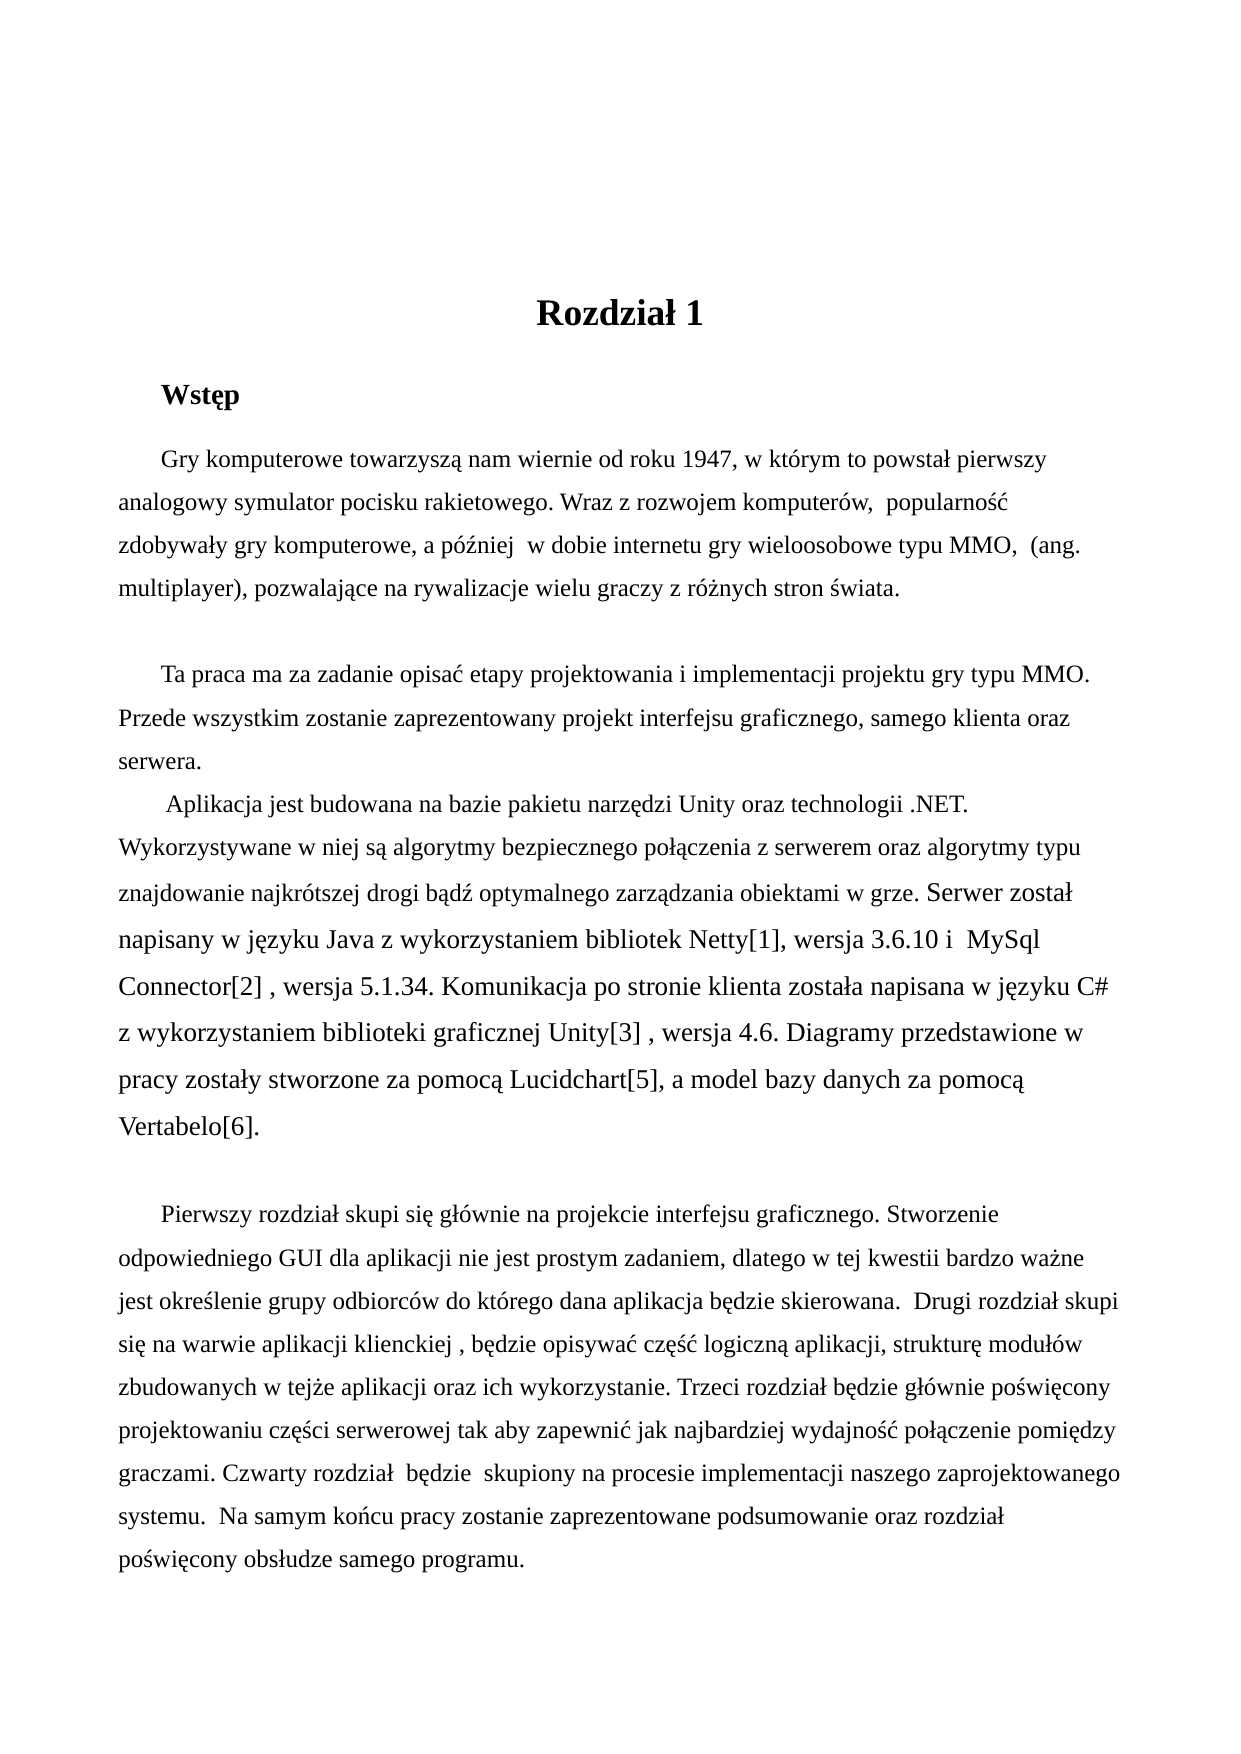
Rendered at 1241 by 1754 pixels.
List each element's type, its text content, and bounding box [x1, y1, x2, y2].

text Rozdział 1 [118, 291, 1122, 334]
text Gry komputerowe towarzyszą nam wiernie od roku 1947, w którym to powstał pierwszy analogowy symulator pocisku rakietowego. Wraz z rozwojem komputerów, popularność zdobywały gry komputerowe, a później w dobie internetu gry wieloosobowe typu MMO, (ang. multiplayer), pozwalające na rywalizacje wielu graczy z różnych stron świata. [118, 444, 1122, 602]
text Wstęp [118, 377, 1122, 410]
text Aplikacja jest budowana na bazie pakietu narzędzi Unity oraz technologii .NET. Wykorzystywane w niej są algorytmy bezpiecznego połączenia z serwerem oraz algorytmy typu znajdowanie najkrótszej drogi bądź optymalnego zarządzania obiektami w grze. Serwer został napisany w języku Java z wykorzystaniem bibliotek Netty[1], wersja 3.6.10 i MySql Connector[2] , wersja 5.1.34. Komunikacja po stronie klienta została napisana w języku C# z wykorzystaniem biblioteki graficznej Unity[3] , wersja 4.6. Diagramy przedstawione w pracy zostały stworzone za pomocą Lucidchart[5], a model bazy danych za pomocą Vertabelo[6]. [118, 789, 1122, 1141]
text Pierwszy rozdział skupi się głównie na projekcie interfejsu graficznego. Stworzenie odpowiedniego GUI dla aplikacji nie jest prostym zadaniem, dlatego w tej kwestii bardzo ważne jest określenie grupy odbiorców do którego dana aplikacja będzie skierowana. Drugi rozdział skupi się na warwie aplikacji klienckiej , będzie opisywać część logiczną aplikacji, strukturę modułów zbudowanych w tejże aplikacji oraz ich wykorzystanie. Trzeci rozdział będzie głównie poświęcony projektowaniu części serwerowej tak aby zapewnić jak najbardziej wydajność połączenie pomiędzy graczami. Czwarty rozdział będzie skupiony na procesie implementacji naszego zaprojektowanego systemu. Na samym końcu pracy zostanie zaprezentowane podsumowanie oraz rozdział poświęcony obsłudze samego programu. [118, 1199, 1122, 1573]
text Ta praca ma za zadanie opisać etapy projektowania i implementacji projektu gry typu MMO. Przede wszystkim zostanie zaprezentowany projekt interfejsu graficznego, samego klienta oraz serwera. [118, 659, 1122, 774]
